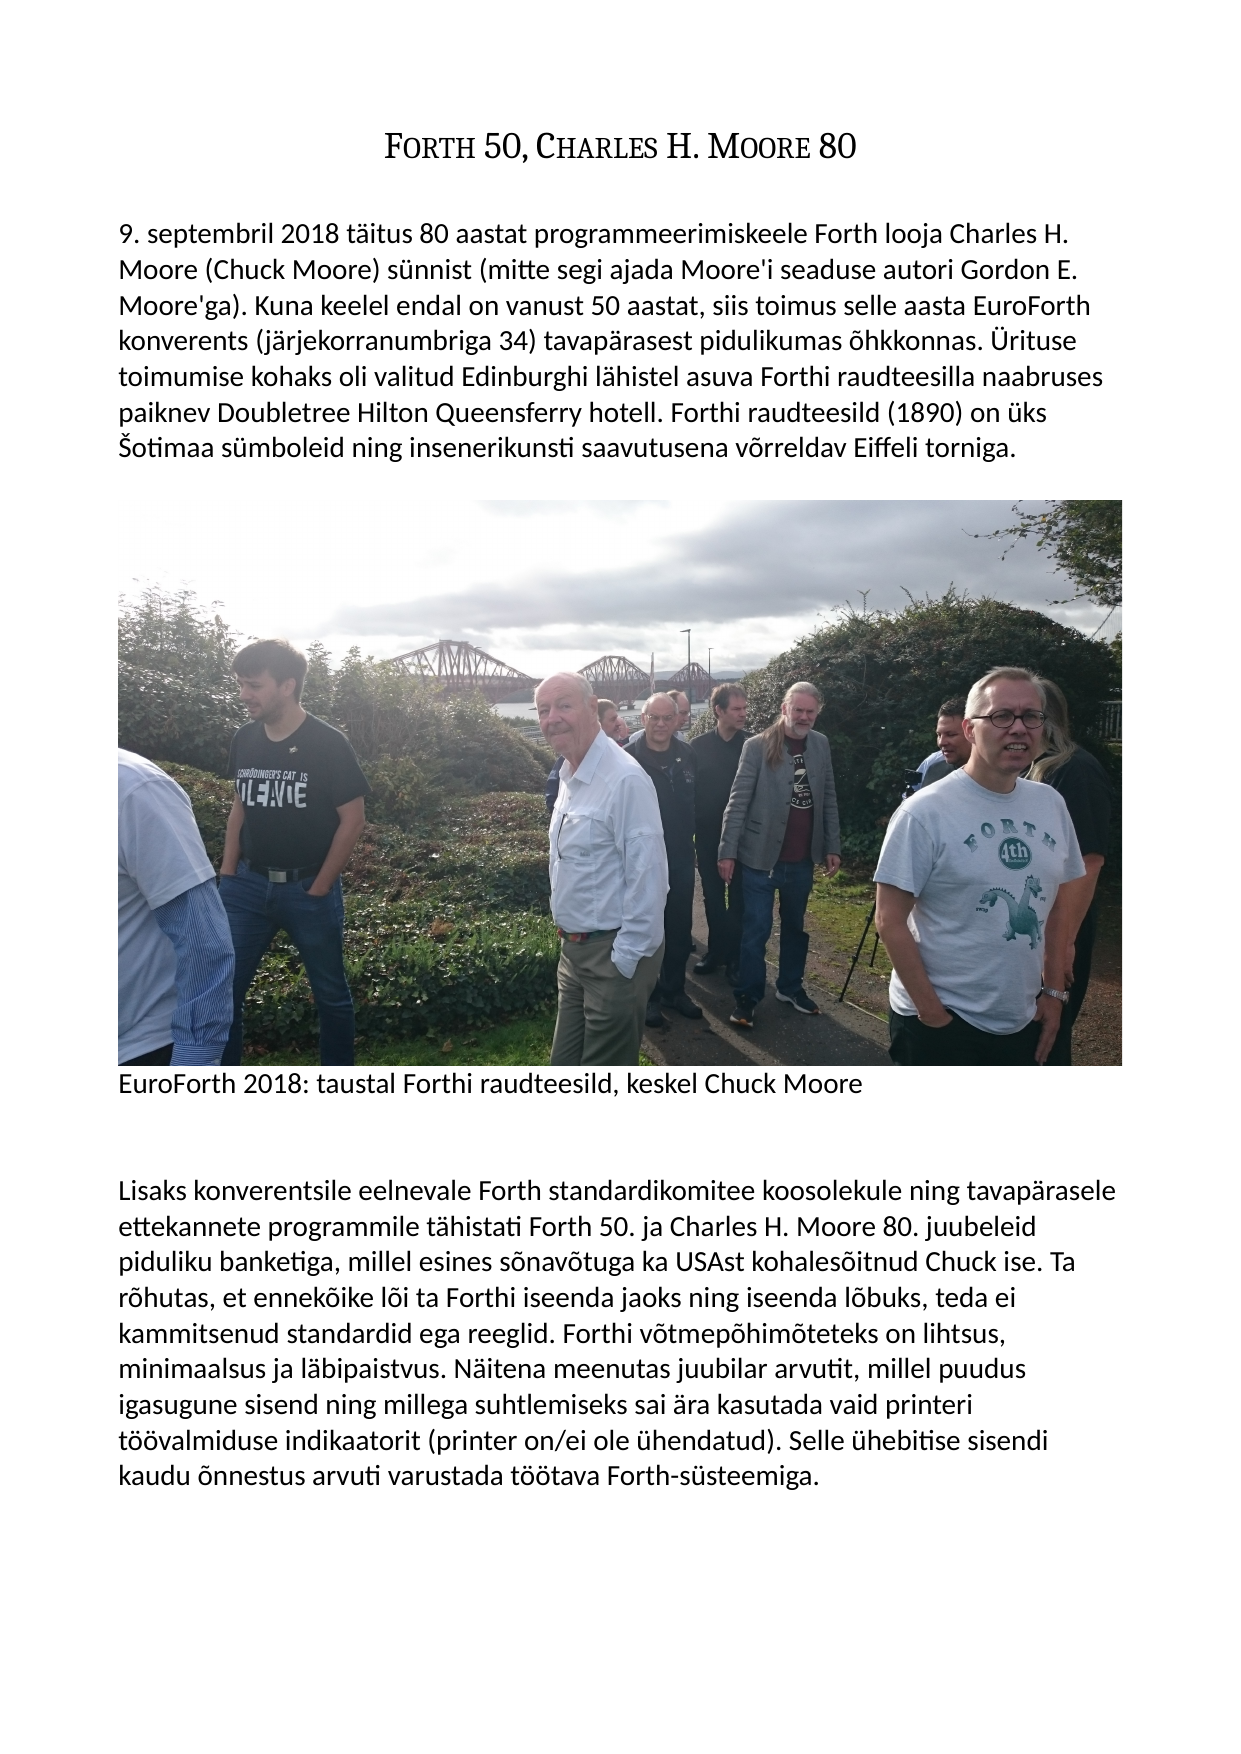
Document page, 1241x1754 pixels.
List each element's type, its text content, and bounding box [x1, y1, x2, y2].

subtitle Forth 50, Charles H. Moore 80 [118, 124, 1122, 167]
picture [118, 500, 1123, 1066]
text 9. septembril 2018 täitus 80 aastat programmeerimiskeele Forth looja Charles H. Moore (Chuck Moore) sünnist (mitte segi ajada Moore'i seaduse autori Gordon E. Moore'ga). Kuna keelel endal on vanust 50 aastat, siis toimus selle aasta EuroForth konverents (järjekorranumbriga 34) tavapärasest pidulikumas õhkkonnas. Ürituse toimumise kohaks oli valitud Edinburghi lähistel asuva Forthi raudteesilla naabruses paiknev Doubletree Hilton Queensferry hotell. Forthi raudteesild (1890) on üks Šotimaa sümboleid ning insenerikunsti saavutusena võrreldav Eiffeli torniga. [118, 216, 1122, 465]
text EuroForth 2018: taustal Forthi raudteesild, keskel Chuck Moore [118, 1066, 1122, 1101]
text Lisaks konverentsile eelnevale Forth standardikomitee koosolekule ning tavapärasele ettekannete programmile tähistati Forth 50. ja Charles H. Moore 80. juubeleid piduliku banketiga, millel esines sõnavõtuga ka USAst kohalesõitnud Chuck ise. Ta rõhutas, et ennekõike lõi ta Forthi iseenda jaoks ning iseenda lõbuks, teda ei kammitsenud standardid ega reeglid. Forthi võtmepõhimõteteks on lihtsus, minimaalsus ja läbipaistvus. Näitena meenutas juubilar arvutit, millel puudus igasugune sisend ning millega suhtlemiseks sai ära kasutada vaid printeri töövalmiduse indikaatorit (printer on/ei ole ühendatud). Selle ühebitise sisendi kaudu õnnestus arvuti varustada töötava Forth-süsteemiga. [118, 1172, 1122, 1493]
